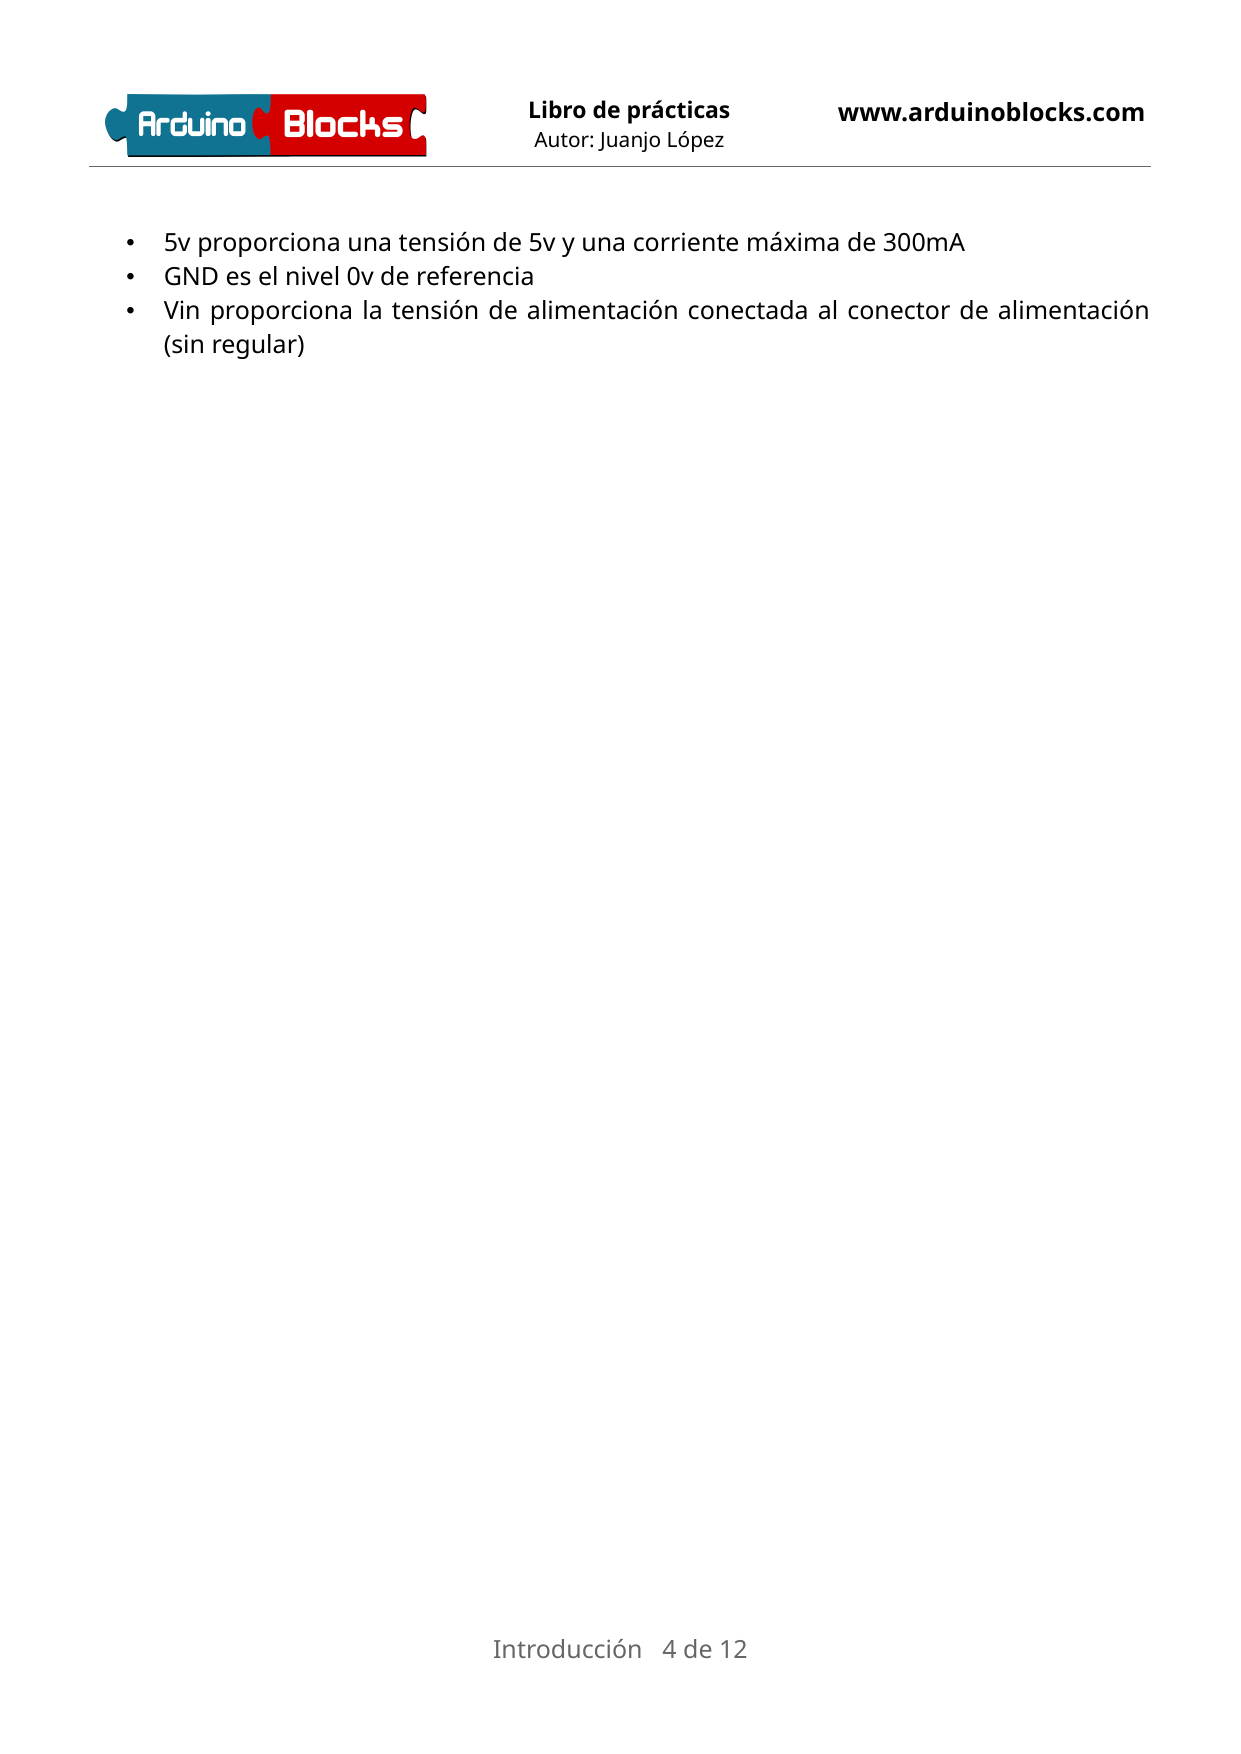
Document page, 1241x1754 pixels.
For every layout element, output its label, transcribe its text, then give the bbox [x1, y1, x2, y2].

list Vin proporciona la tensión de alimentación conectada al conector de alimentación (sin regular) [126, 292, 1152, 360]
picture [105, 94, 427, 157]
list 5v proporciona una tensión de 5v y una corriente máxima de 300mA [126, 224, 1152, 258]
list GND es el nivel 0v de referencia [126, 258, 1152, 292]
